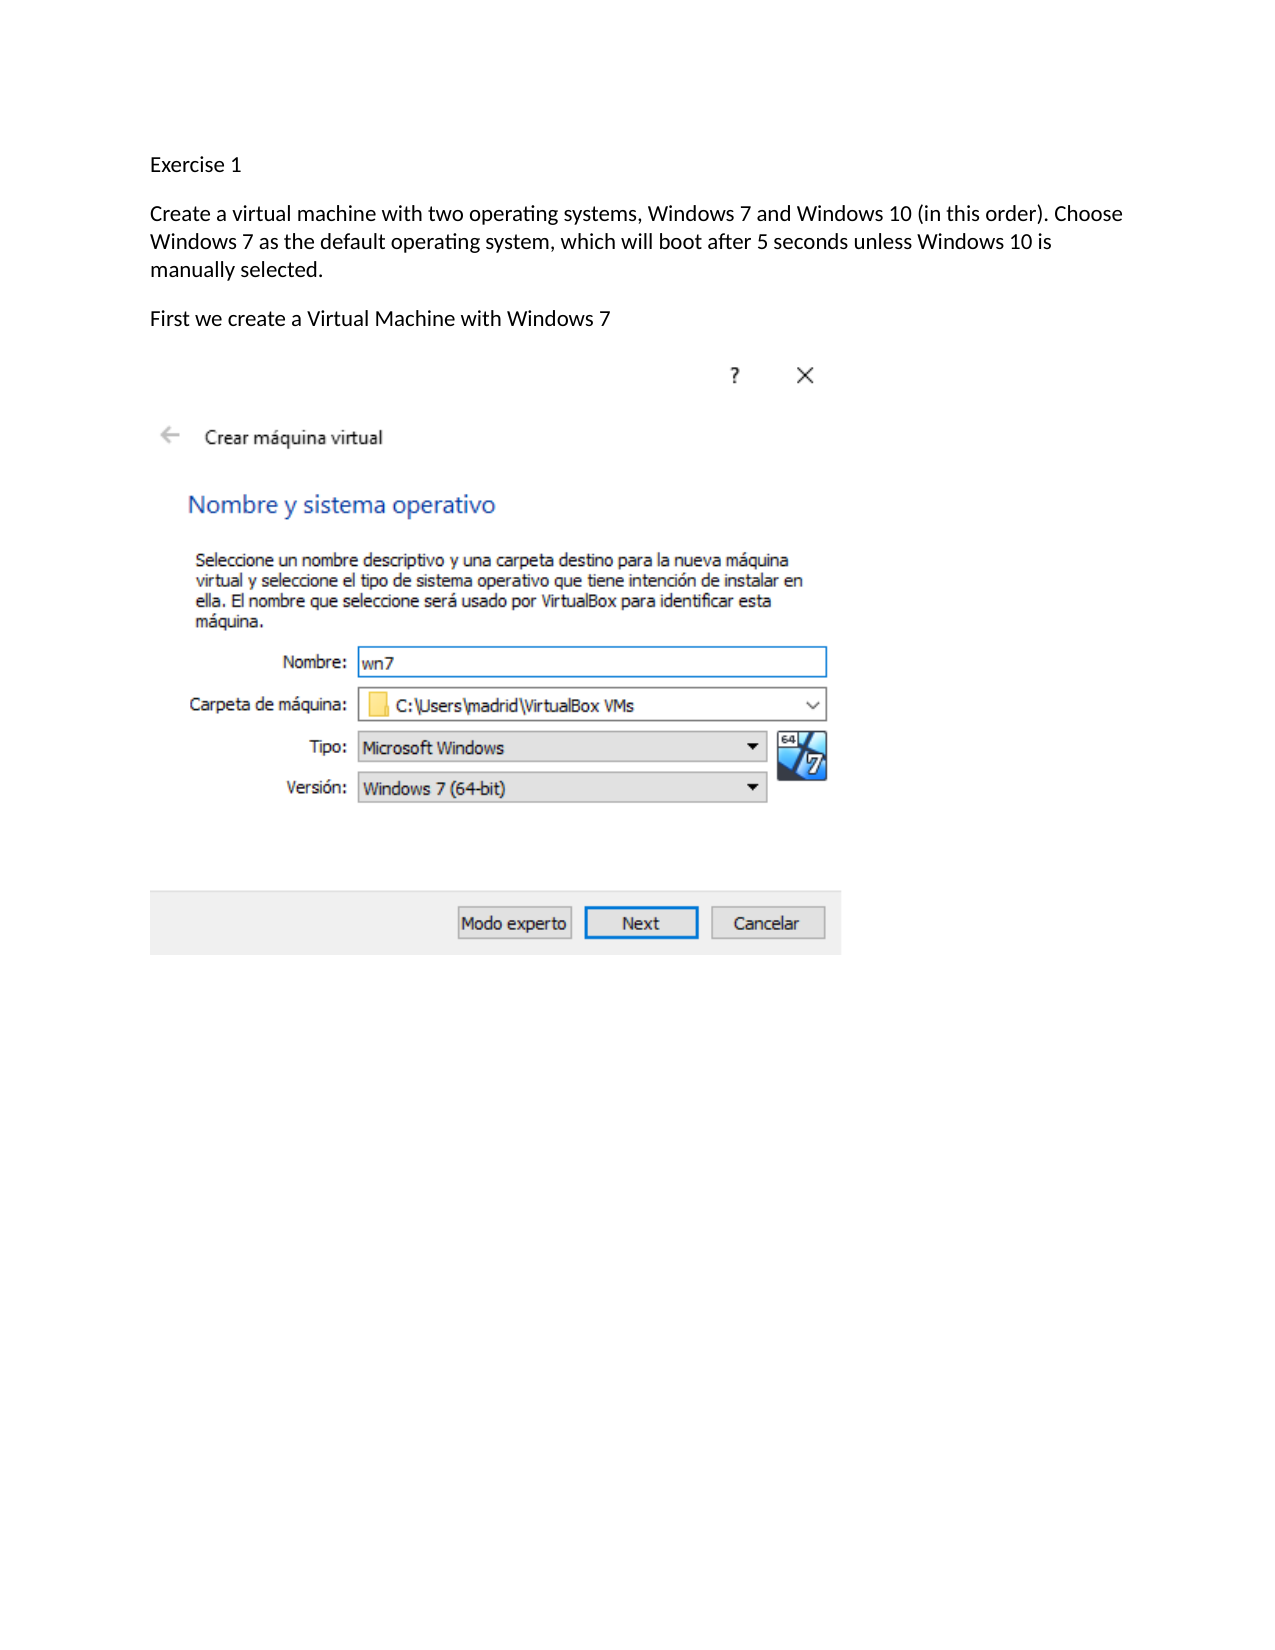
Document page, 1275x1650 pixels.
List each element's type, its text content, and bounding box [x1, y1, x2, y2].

text First we create a Virtual Machine with Windows 7 [150, 304, 1125, 332]
text Exercise 1 [150, 150, 1125, 178]
text Create a virtual machine with two operating systems, Windows 7 and Windows 10 (in this order). Choose Windows 7 as the default operating system, which will boot after 5 seconds unless Windows 10 is manually selected. [150, 199, 1125, 283]
